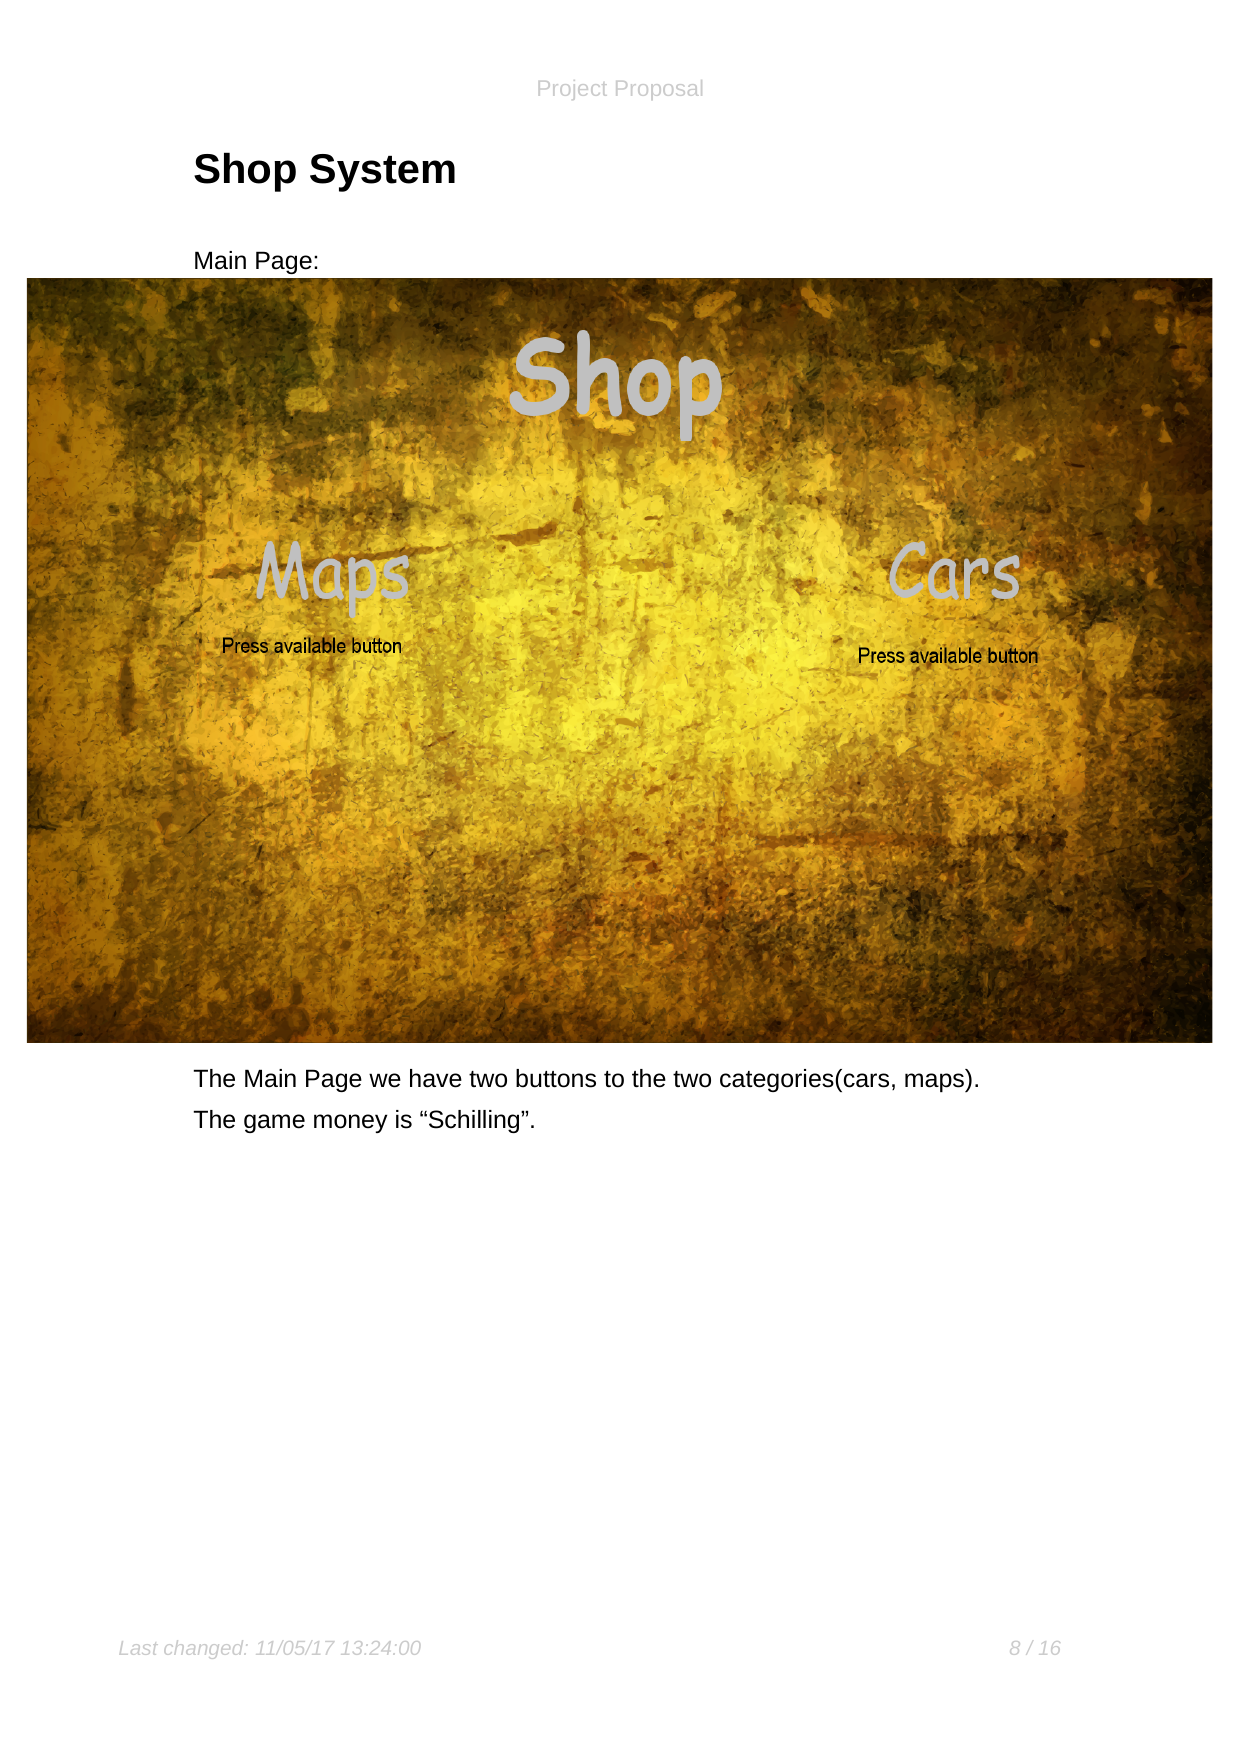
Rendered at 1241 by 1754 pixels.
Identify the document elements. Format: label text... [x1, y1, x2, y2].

text The game money is “Schilling”. [193, 1105, 1122, 1134]
text Main Page: [193, 246, 1122, 275]
text Shop System [193, 144, 1122, 192]
text The Main Page we have two buttons to the two categories(cars, maps). [193, 1043, 1122, 1092]
